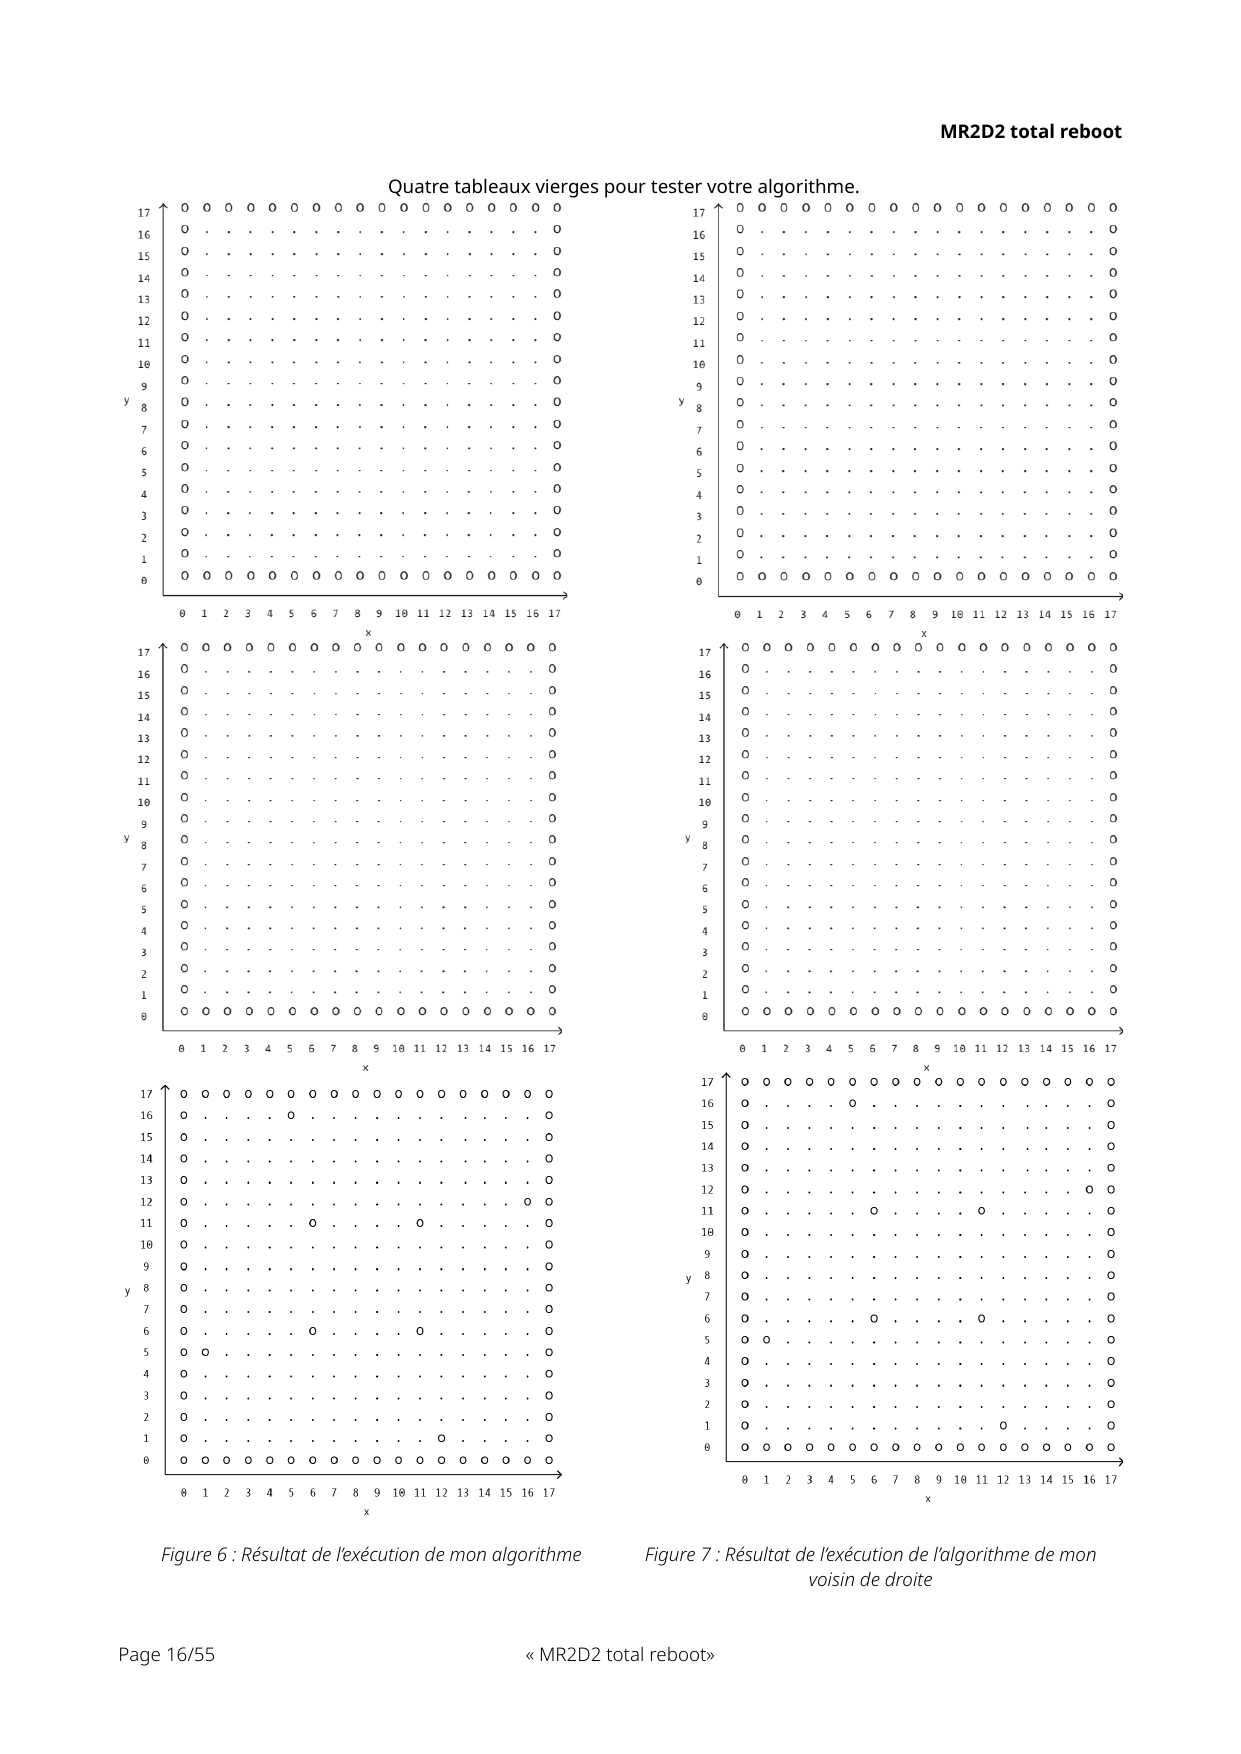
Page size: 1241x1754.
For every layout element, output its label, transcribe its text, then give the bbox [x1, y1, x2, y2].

table_cell [620, 199, 679, 639]
picture [679, 198, 1124, 1504]
table_cell [563, 639, 620, 1072]
table_cell Figure 7 : Résultat de l’exécution de l’algorithme de mon voisin de droite [620, 1529, 1123, 1605]
picture [124, 1085, 562, 1517]
table_cell [620, 1073, 1123, 1529]
table_header Quatre tableaux vierges pour tester votre algorithme. [124, 173, 1123, 199]
picture [124, 198, 568, 1073]
table_cell [563, 199, 620, 639]
table_cell Figure 6 : Résultat de l’exécution de mon algorithme [124, 1529, 620, 1605]
table_cell [620, 639, 685, 1072]
table_cell [124, 1073, 620, 1529]
